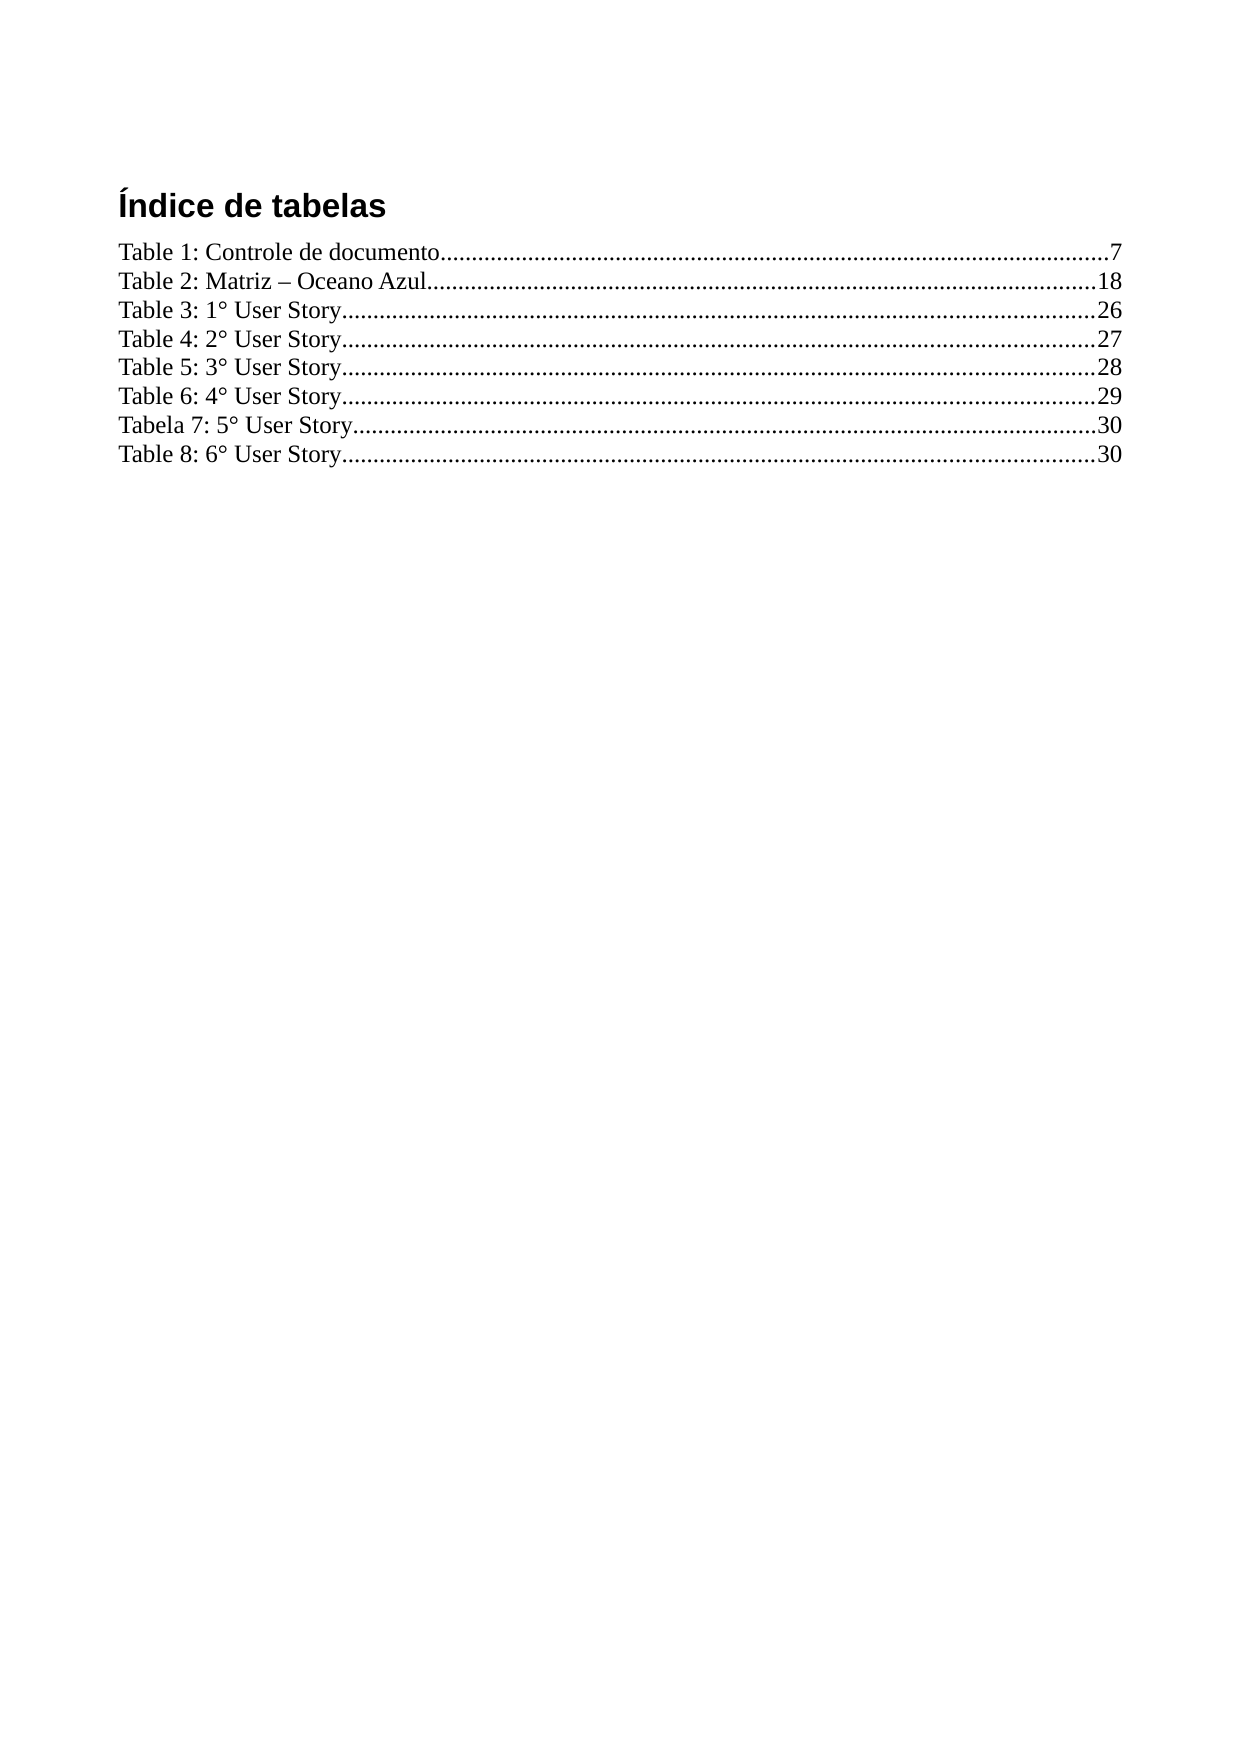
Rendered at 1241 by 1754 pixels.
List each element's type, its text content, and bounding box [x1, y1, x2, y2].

text Table 3: 1° User Story 26 [118, 295, 1122, 324]
text Table 1: Controle de documento 7 [118, 237, 1122, 266]
subtitle Índice de tabelas [118, 186, 1122, 225]
text Table 5: 3° User Story 28 [118, 352, 1122, 381]
text Table 8: 6° User Story 30 [118, 439, 1122, 467]
text Table 6: 4° User Story 29 [118, 381, 1122, 410]
text Table 2: Matriz – Oceano Azul 18 [118, 266, 1122, 295]
text Table 4: 2° User Story 27 [118, 324, 1122, 352]
text Tabela 7: 5° User Story 30 [118, 410, 1122, 439]
